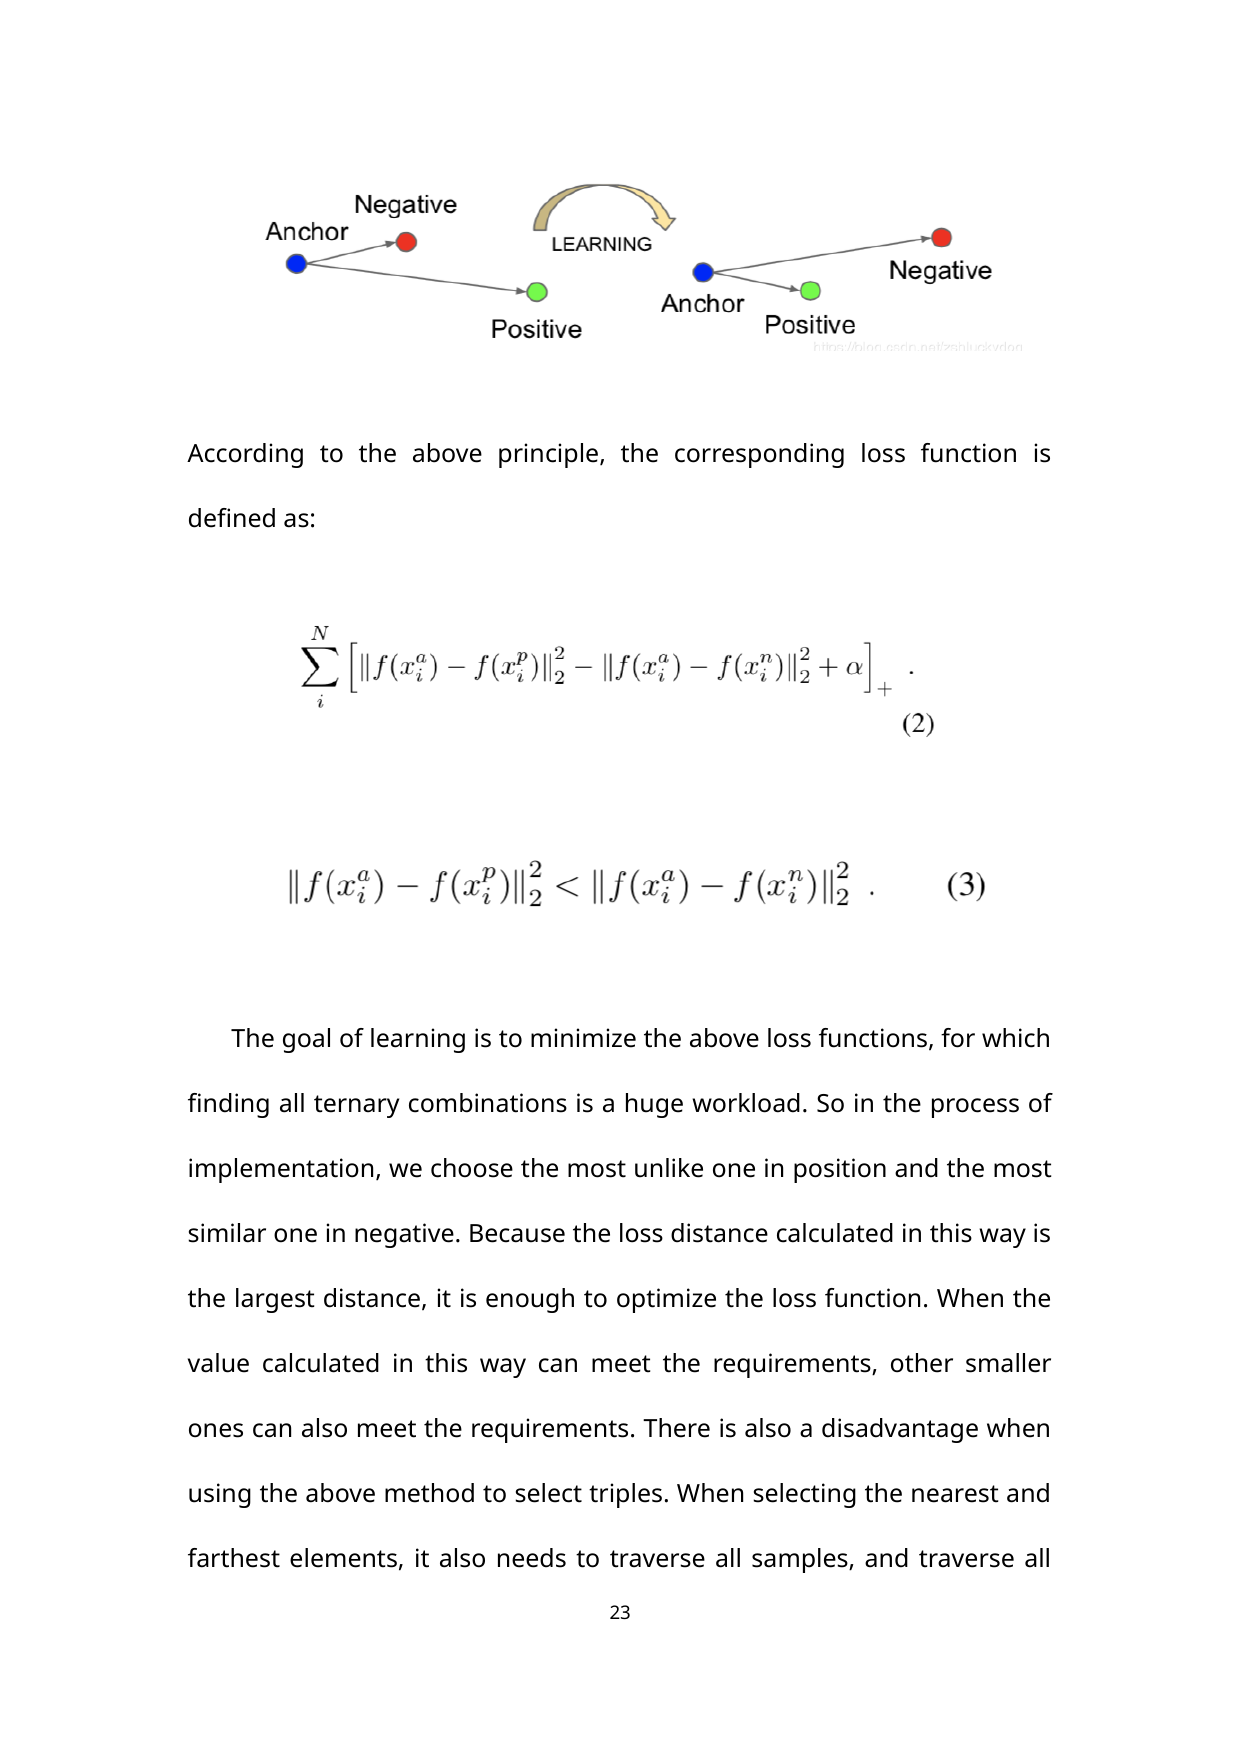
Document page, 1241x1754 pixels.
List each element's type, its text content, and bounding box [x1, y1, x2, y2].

picture [231, 834, 1002, 920]
text The goal of learning is to minimize the above loss functions, for which finding all ternary combinations is a huge workload. So in the process of implementation, we choose the most unlike one in position and the most similar one in negative. Because the loss distance calculated in this way is the largest distance, it is enough to optimize the loss function. When the value calculated in this way can meet the requirements, other smaller ones can also meet the requirements. There is also a disadvantage when using the above method to select triples. When selecting the nearest and farthest elements, it also needs to traverse all samples, and traverse all [187, 1005, 1053, 1590]
picture [217, 160, 1024, 351]
text According to the above principle, the corresponding loss function is defined as: [187, 420, 1053, 550]
picture [289, 615, 951, 740]
